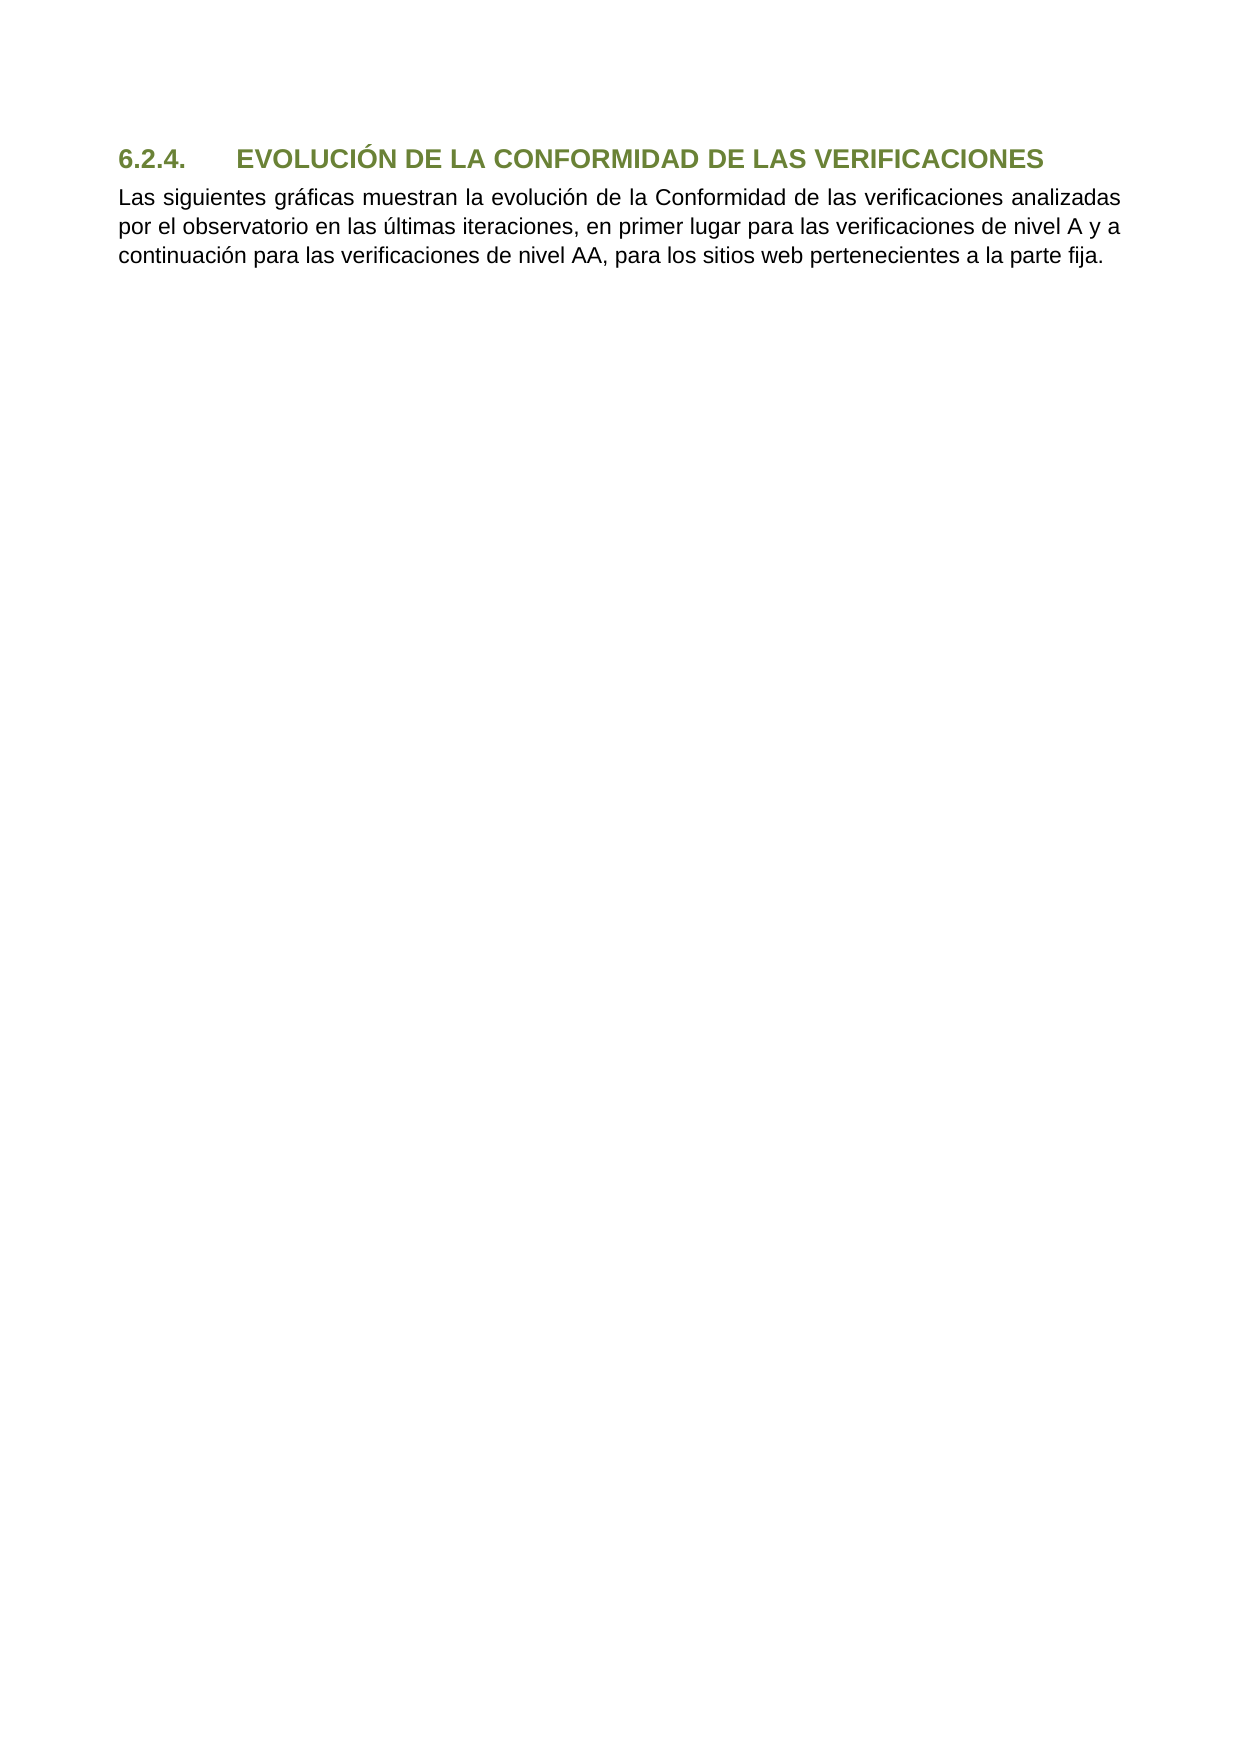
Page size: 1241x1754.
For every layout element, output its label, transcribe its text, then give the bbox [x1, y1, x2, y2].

subtitle Evolución de la conformidad de las verificaciones [118, 143, 1122, 174]
text Las siguientes gráficas muestran la evolución de la Conformidad de las verificaciones analizadas por el observatorio en las últimas iteraciones, en primer lugar para las verificaciones de nivel A y a continuación para las verificaciones de nivel AA, para los sitios web pertenecientes a la parte fija. [118, 184, 1122, 268]
